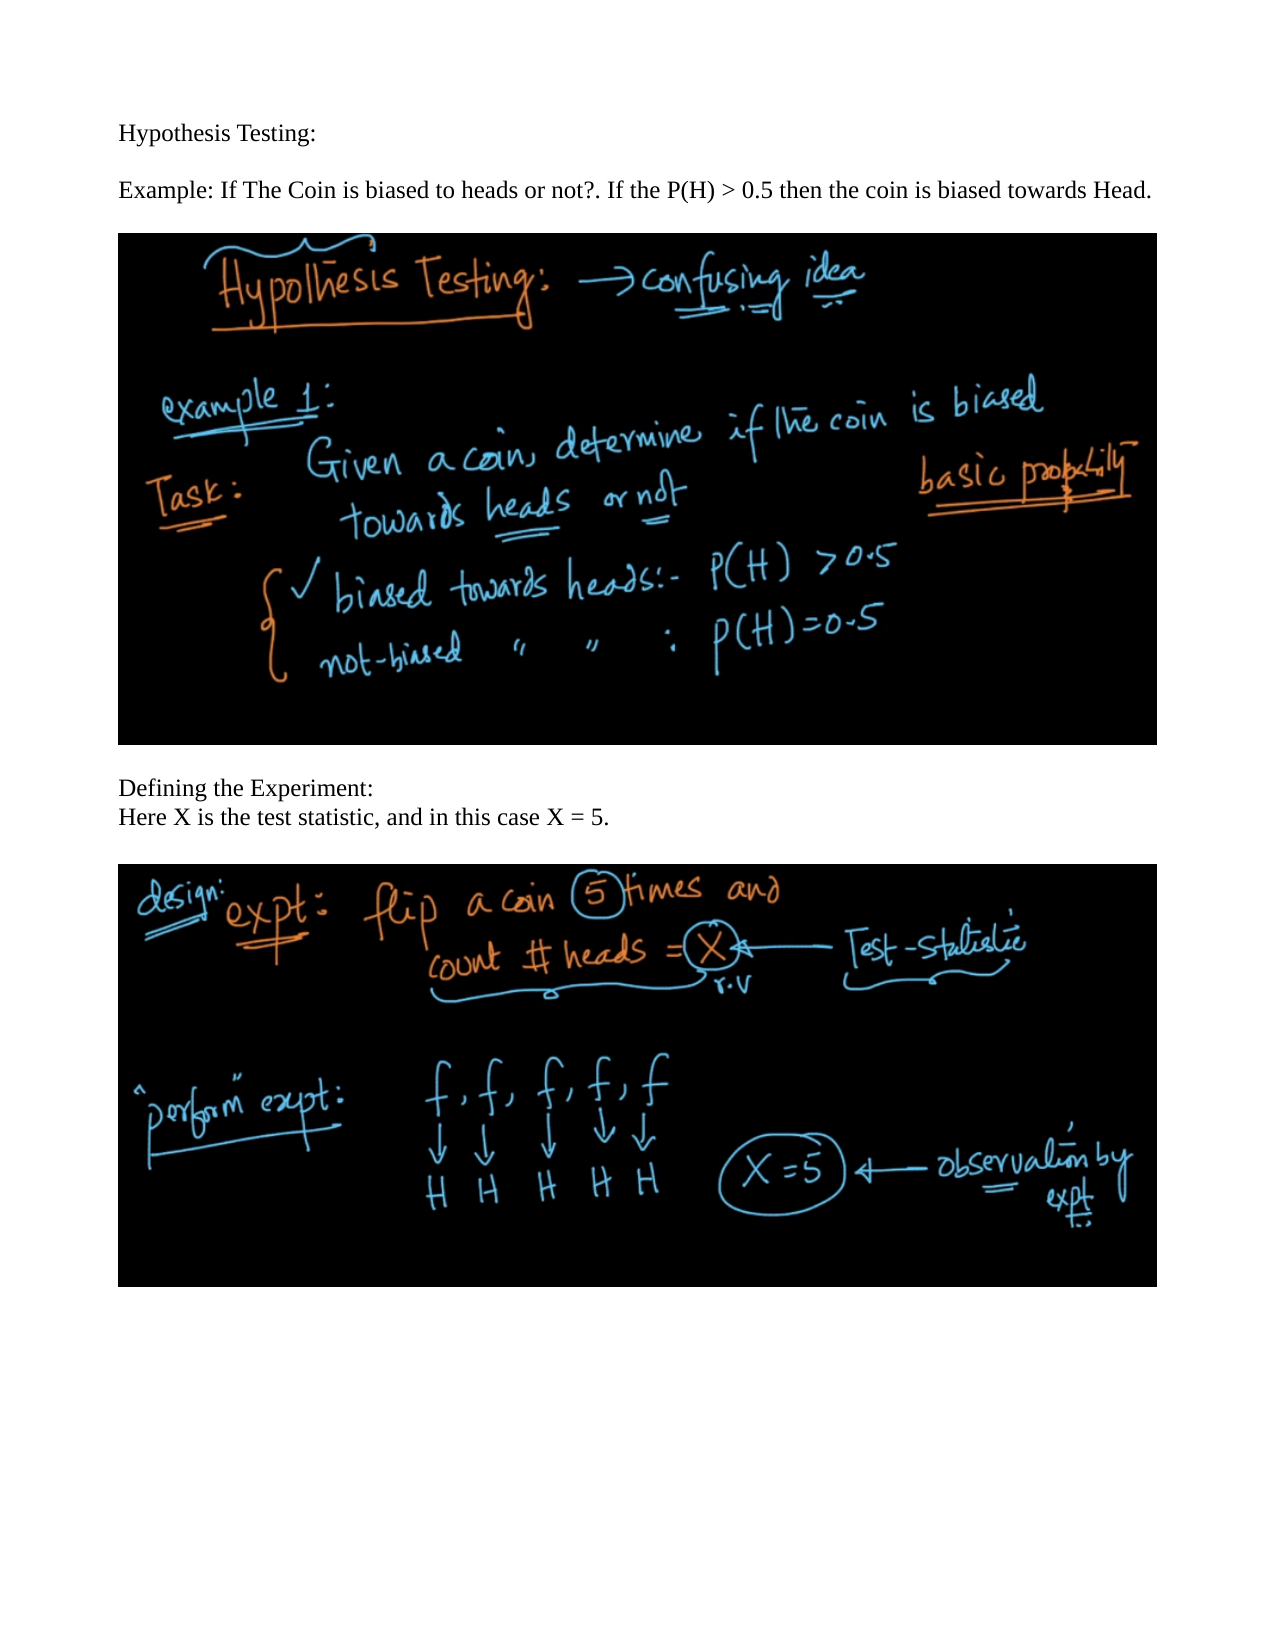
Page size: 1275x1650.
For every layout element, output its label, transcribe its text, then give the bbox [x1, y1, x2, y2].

picture [118, 864, 1157, 1287]
text Defining the Experiment: [118, 773, 1157, 802]
picture [118, 233, 1157, 745]
text Here X is the test statistic, and in this case X = 5. [118, 802, 1157, 831]
text Example: If The Coin is biased to heads or not?. If the P(H) > 0.5 then the coin is biased towards Head. [118, 176, 1157, 204]
text Hypothesis Testing: [118, 118, 1157, 147]
